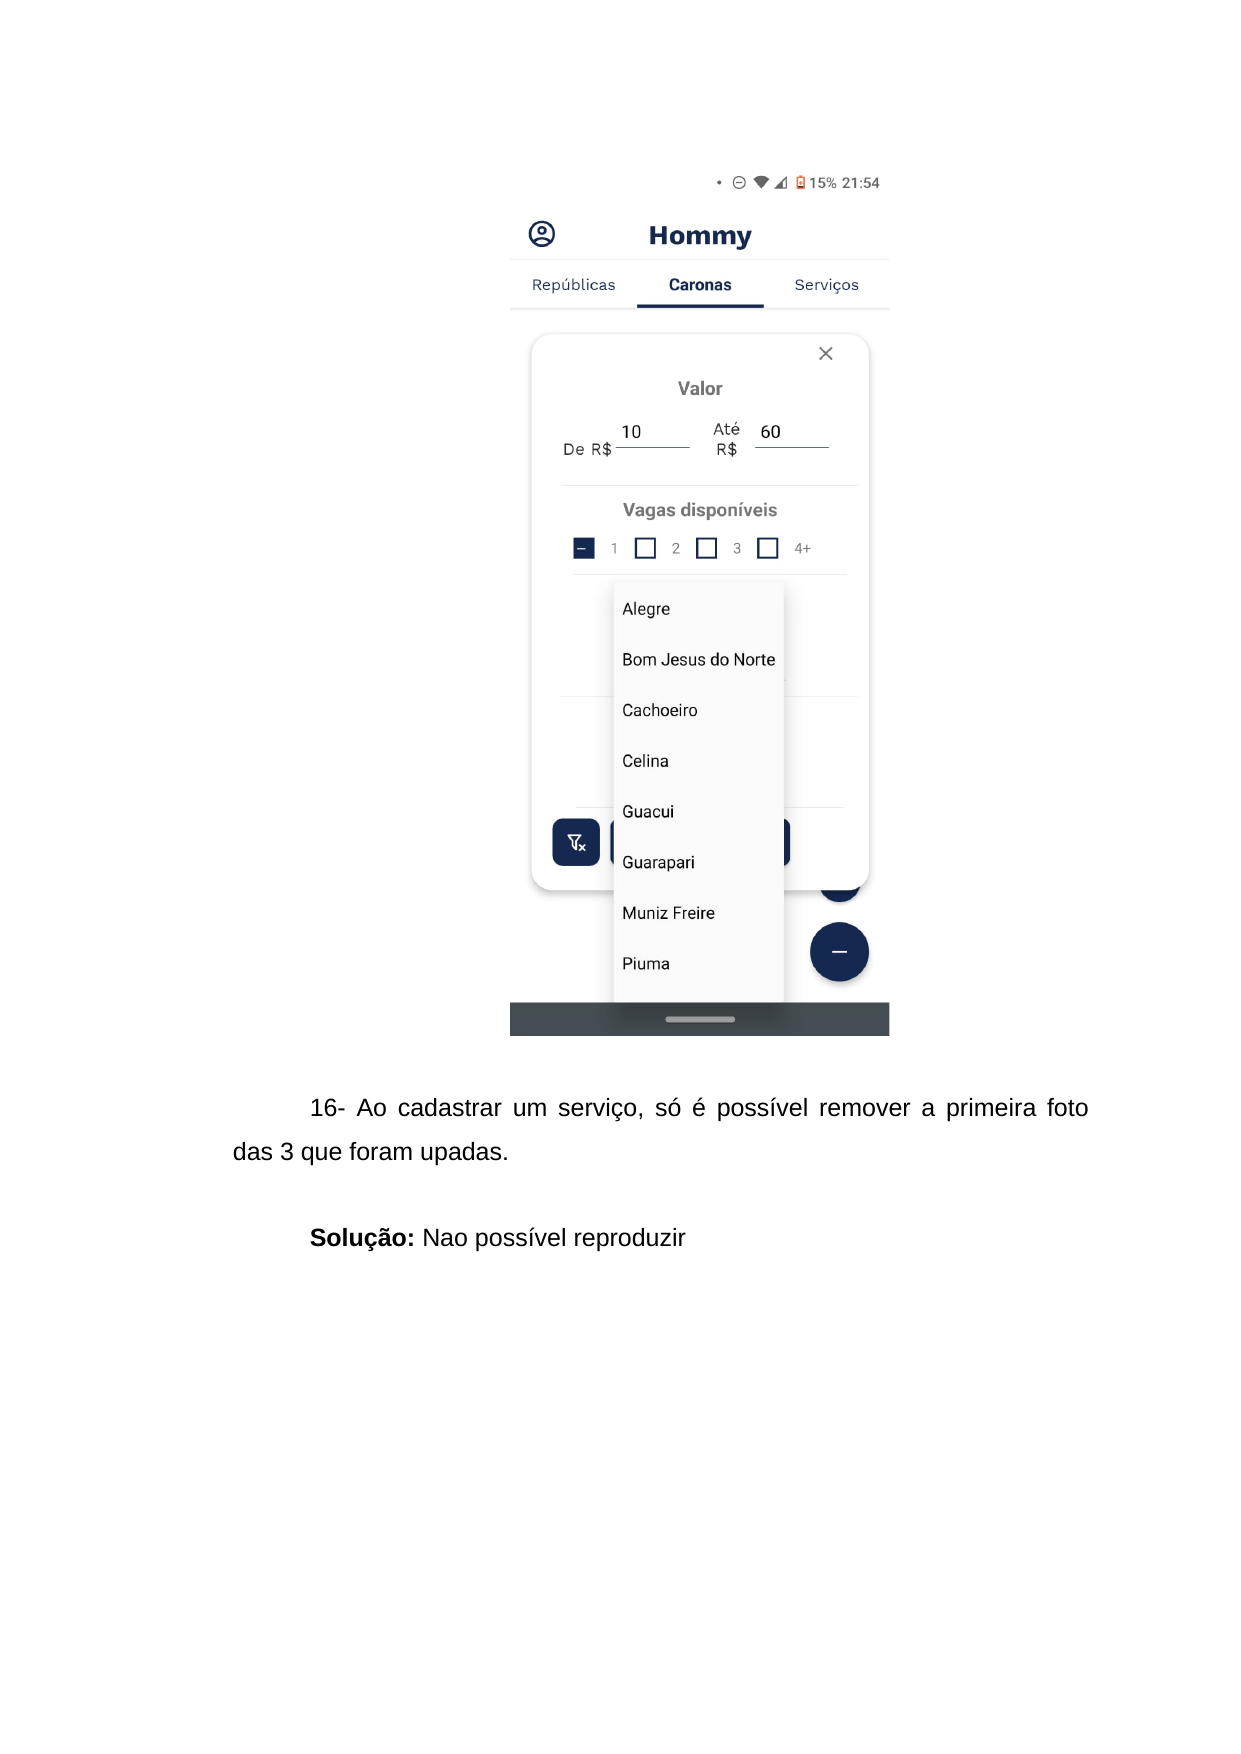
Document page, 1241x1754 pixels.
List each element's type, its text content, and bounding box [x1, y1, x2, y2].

text Solução: Nao possível reproduzir [233, 1223, 1090, 1251]
picture [510, 150, 890, 1036]
text 16- Ao cadastrar um serviço, só é possível remover a primeira foto das 3 que foram upadas. [233, 1093, 1090, 1165]
